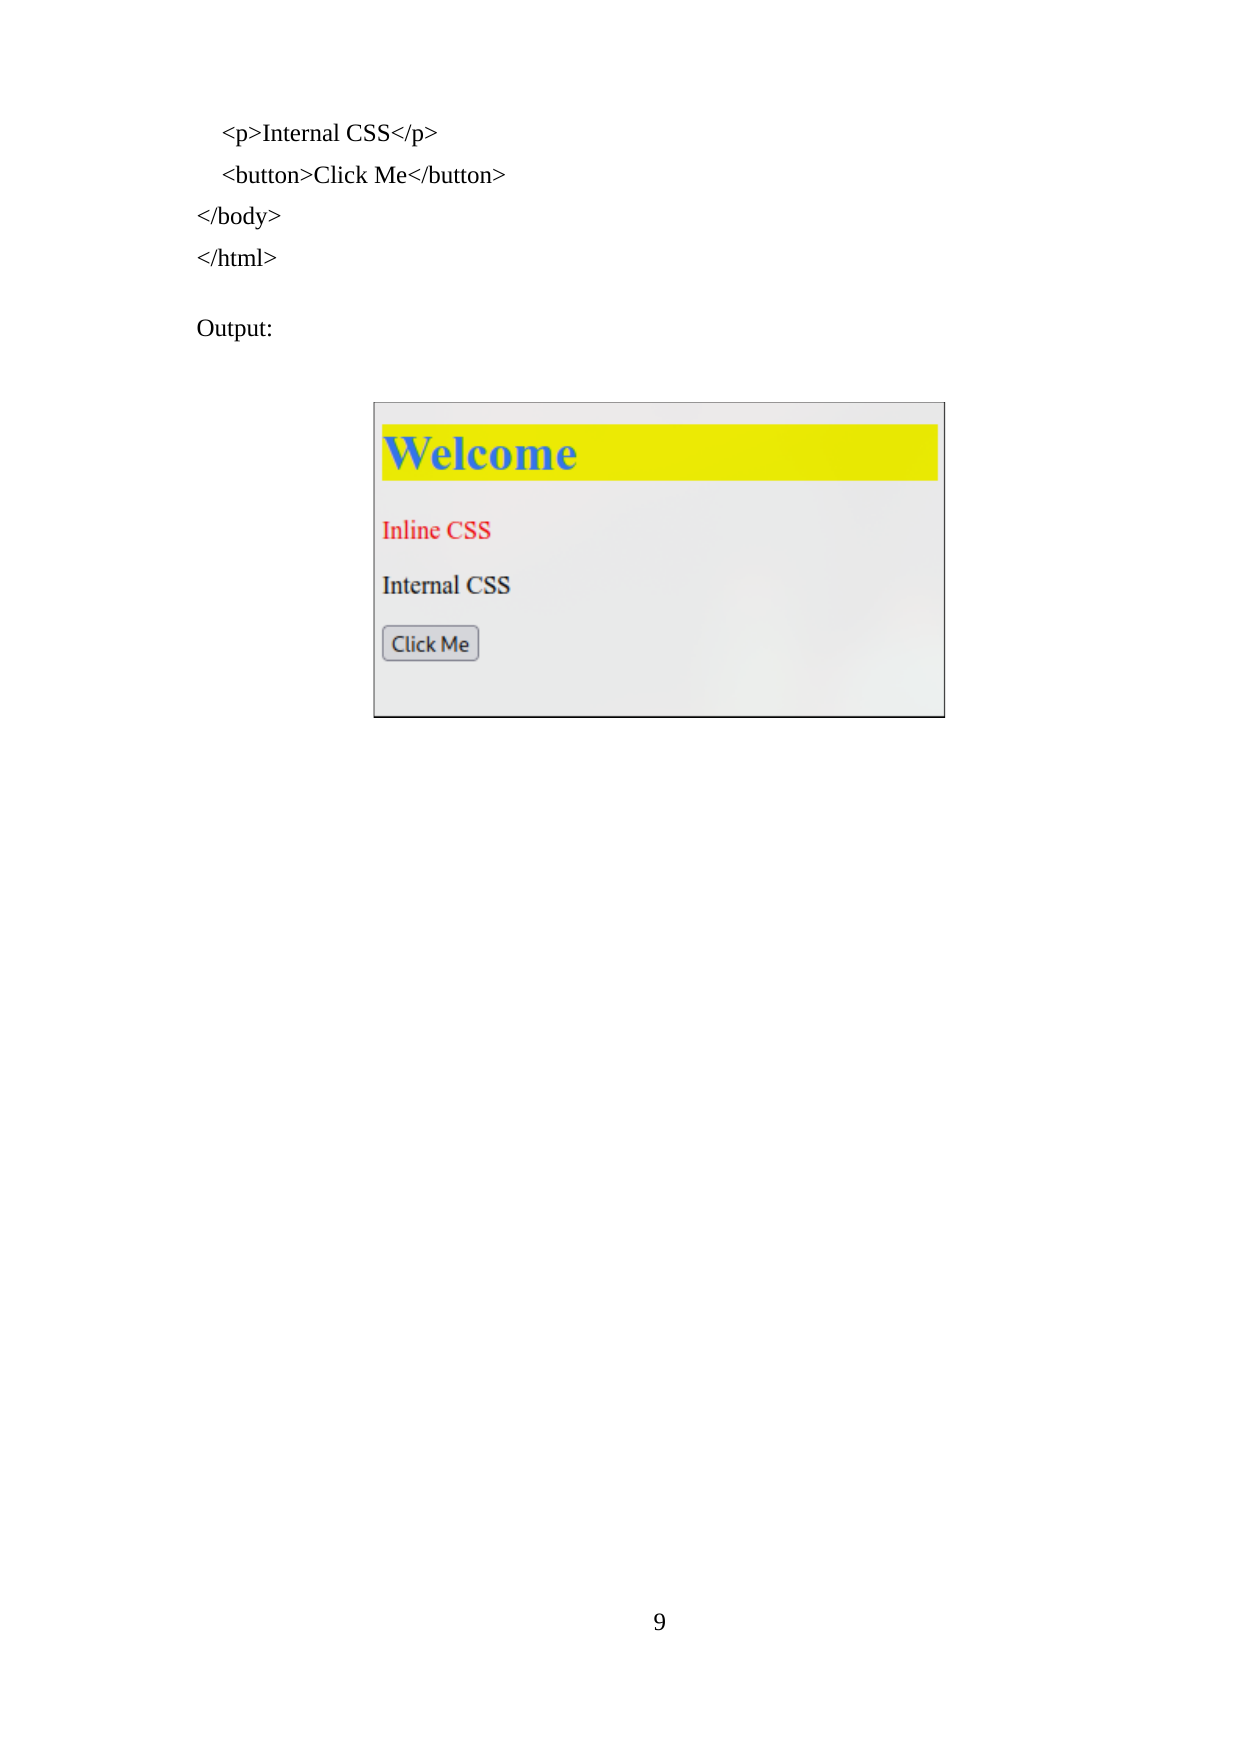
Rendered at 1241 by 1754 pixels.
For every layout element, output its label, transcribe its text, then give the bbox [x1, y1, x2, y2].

text Output: [196, 313, 1122, 342]
text <button>Click Me</button> [196, 160, 1122, 188]
text </body> [196, 201, 1122, 230]
text </html> [196, 243, 1122, 272]
text <p>Internal CSS</p> [196, 118, 1122, 147]
picture [373, 402, 946, 718]
